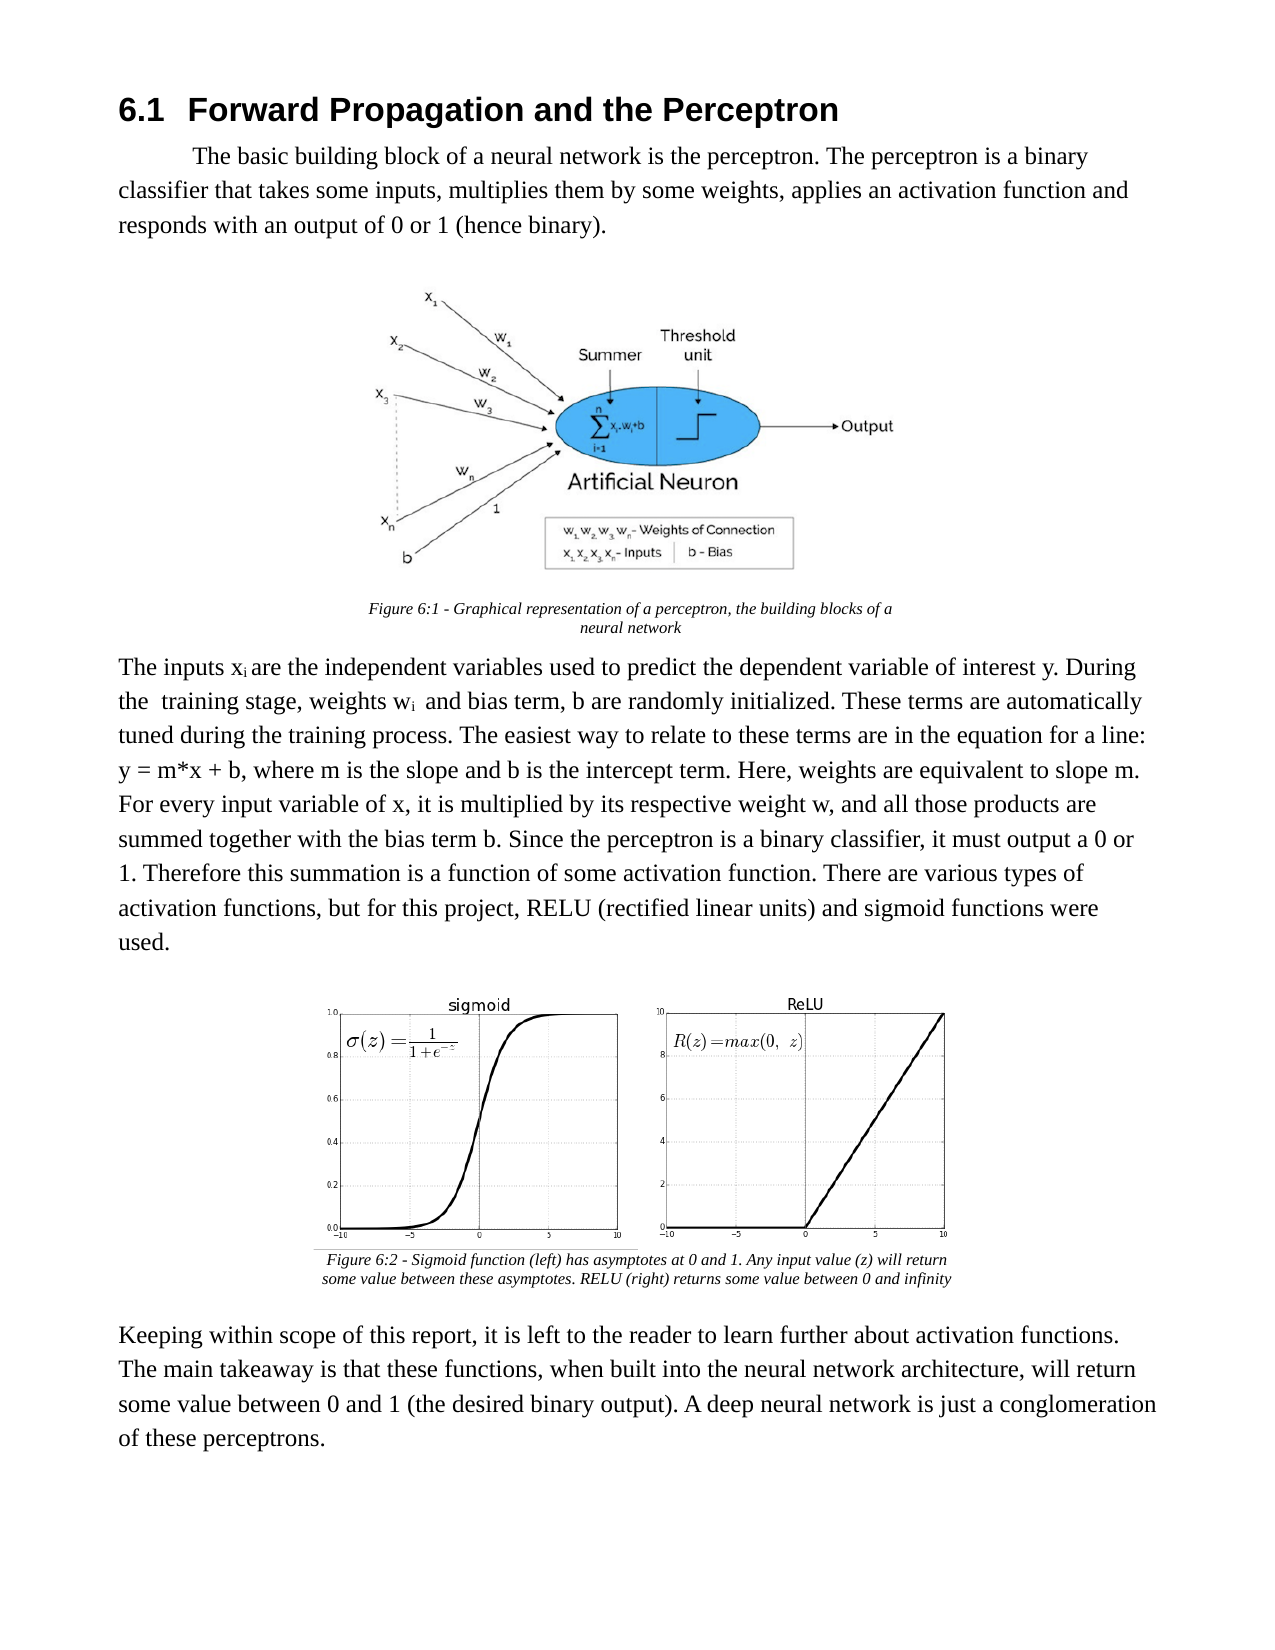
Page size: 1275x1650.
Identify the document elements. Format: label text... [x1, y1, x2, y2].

picture [345, 268, 917, 599]
text The basic building block of a neural network is the perceptron. The perceptron is a binary classifier that takes some inputs, multiplies them by some weights, applies an activation function and responds with an output of 0 or 1 (hence binary). [118, 141, 1157, 239]
subtitle Forward Propagation and the Perceptron [118, 90, 1157, 129]
picture [313, 989, 962, 1250]
text Keeping within scope of this report, it is left to the reader to learn further about activation functions. The main takeaway is that these functions, when built into the neural network architecture, will return some value between 0 and 1 (the desired binary output). A deep neural network is just a conglomeration of these perceptrons. [118, 1320, 1157, 1452]
text Figure 6:1 - Graphical representation of a perceptron, the building blocks of a neural network [345, 599, 917, 637]
text Figure 6:2 - Sigmoid function (left) has asymptotes at 0 and 1. Any input value (z) will return some value between these asymptotes. RELU (right) returns some value between 0 and infinity [313, 1250, 962, 1288]
text The inputs xi are the independent variables used to predict the dependent variable of interest y. During the training stage, weights wi and bias term, b are randomly initialized. These terms are automatically tuned during the training process. The easiest way to relate to these terms are in the equation for a line: y = m*x + b, where m is the slope and b is the intercept term. Here, weights are equivalent to slope m. For every input variable of x, it is multiplied by its respective weight w, and all those products are summed together with the bias term b. Since the perceptron is a binary classifier, it must output a 0 or 1. Therefore this summation is a function of some activation function. There are various types of activation functions, but for this project, RELU (rectified linear units) and sigmoid functions were used. [118, 652, 1157, 956]
